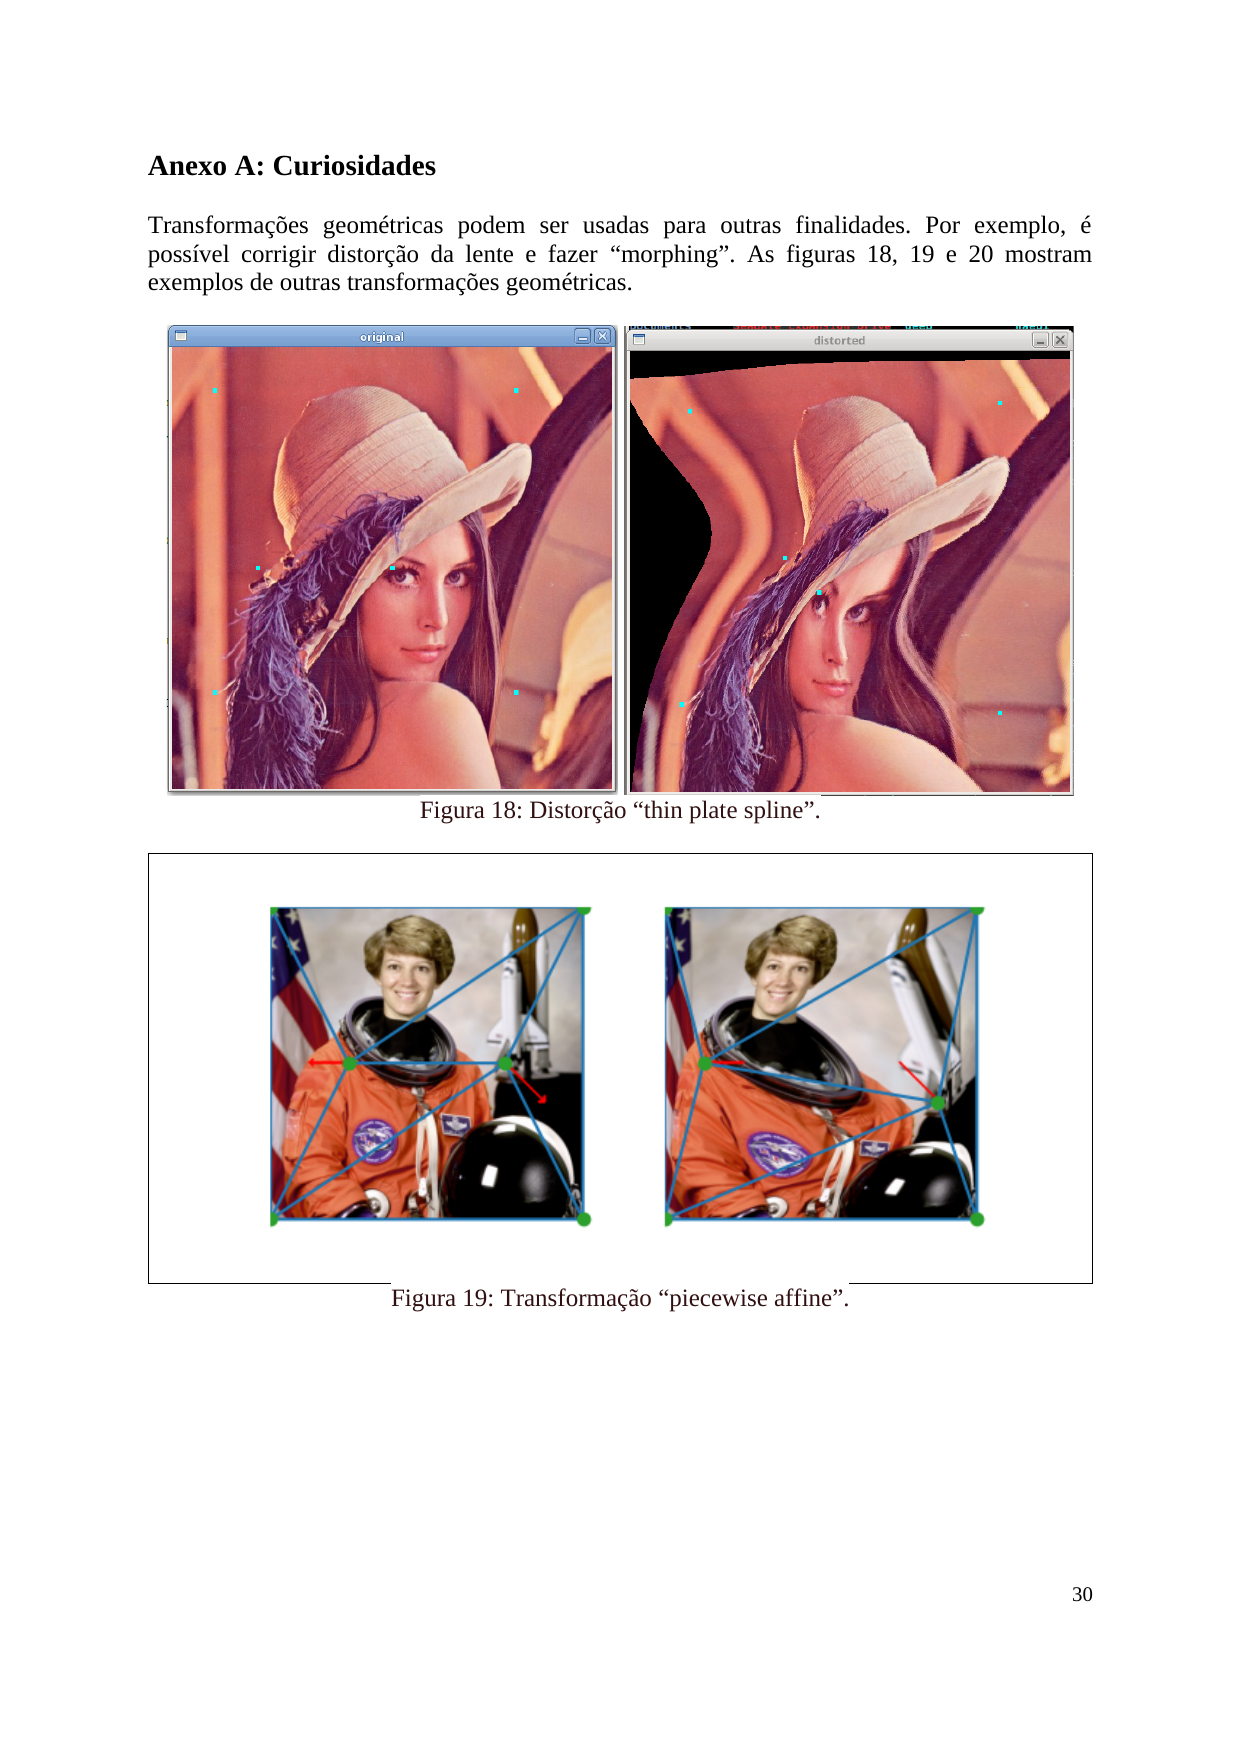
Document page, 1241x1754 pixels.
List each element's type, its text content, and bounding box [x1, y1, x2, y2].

picture [624, 326, 1074, 796]
text Figura 18: Distorção “thin plate spline”. [148, 795, 1092, 824]
picture [166, 325, 618, 796]
table_header [149, 854, 1092, 1283]
text Transformações geométricas podem ser usadas para outras finalidades. Por exemplo, é possível corrigir distorção da lente e fazer “morphing”. As figuras 18, 19 e 20 mostram exemplos de outras transformações geométricas. [148, 210, 1092, 296]
picture [247, 858, 993, 1278]
text Figura 19: Transformação “piecewise affine”. [148, 1284, 1092, 1312]
text Anexo A: Curiosidades [148, 148, 1092, 181]
